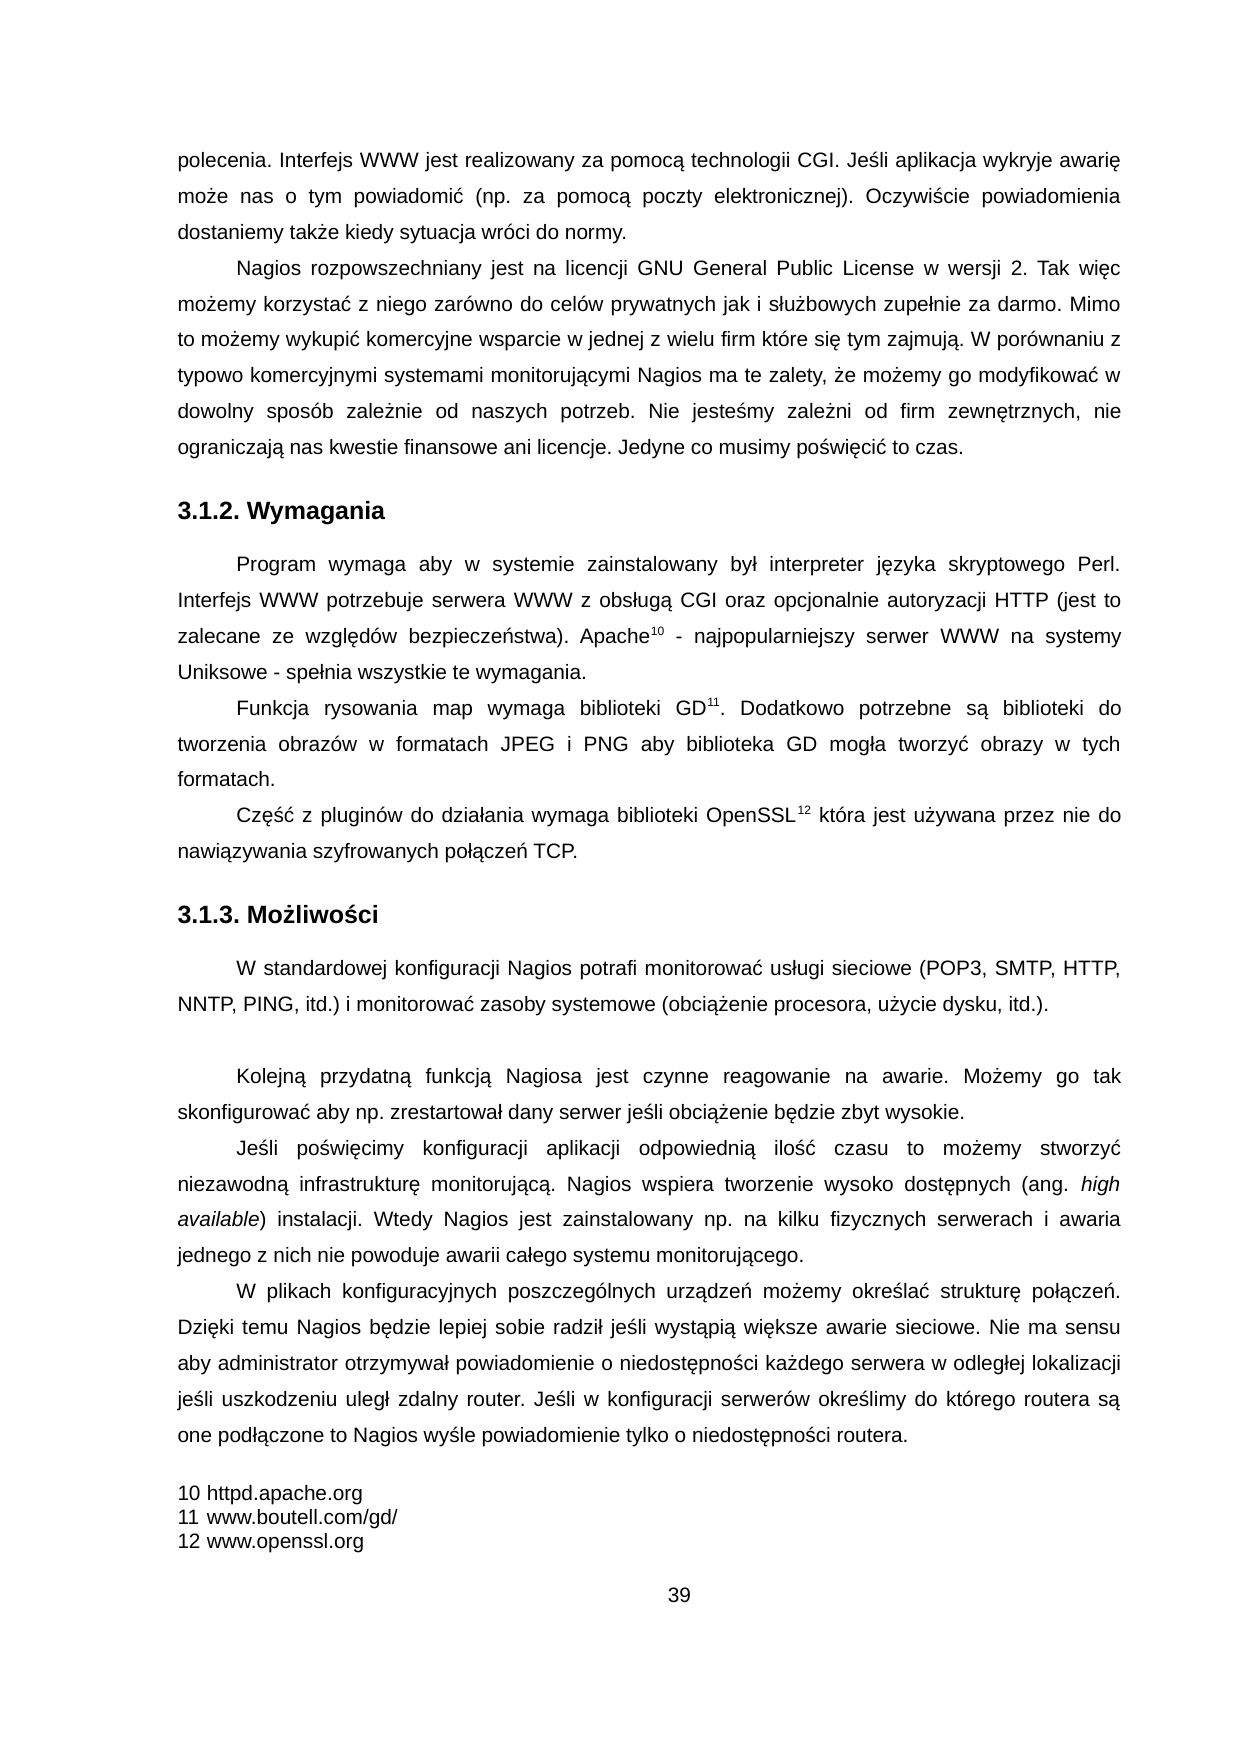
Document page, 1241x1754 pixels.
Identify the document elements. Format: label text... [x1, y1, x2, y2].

subtitle 3.1.3. Możliwości [177, 900, 1122, 929]
text Program wymaga aby w systemie zainstalowany był interpreter języka skryptowego Perl. Interfejs WWW potrzebuje serwera WWW z obsługą CGI oraz opcjonalnie autoryzacji HTTP (jest to zalecane ze względów bezpieczeństwa). Apache - najpopularniejszy serwer WWW na systemy Uniksowe - spełnia wszystkie te wymagania. [177, 552, 1122, 683]
text polecenia. Interfejs WWW jest realizowany za pomocą technologii CGI. Jeśli aplikacja wykryje awarię może nas o tym powiadomić (np. za pomocą poczty elektronicznej). Oczywiście powiadomienia dostaniemy także kiedy sytuacja wróci do normy. [177, 148, 1122, 243]
text Funkcja rysowania map wymaga biblioteki GD. Dodatkowo potrzebne są biblioteki do tworzenia obrazów w formatach JPEG i PNG aby biblioteka GD mogła tworzyć obrazy w tych formatach. [177, 695, 1122, 791]
text W standardowej konfiguracji Nagios potrafi monitorować usługi sieciowe (POP3, SMTP, HTTP, NNTP, PING, itd.) i monitorować zasoby systemowe (obciążenie procesora, użycie dysku, itd.). [177, 956, 1122, 1016]
text Część z pluginów do działania wymaga biblioteki OpenSSL która jest używana przez nie do nawiązywania szyfrowanych połączeń TCP. [177, 803, 1122, 863]
text Kolejną przydatną funkcją Nagiosa jest czynne reagowanie na awarie. Możemy go tak skonfigurować aby np. zrestartował dany serwer jeśli obciążenie będzie zbyt wysokie. [177, 1063, 1122, 1123]
text httpd.apache.org [177, 1481, 1122, 1505]
text W plikach konfiguracyjnych poszczególnych urządzeń możemy określać strukturę połączeń. Dzięki temu Nagios będzie lepiej sobie radził jeśli wystąpią większe awarie sieciowe. Nie ma sensu aby administrator otrzymywał powiadomienie o niedostępności każdego serwera w odległej lokalizacji jeśli uszkodzeniu uległ zdalny router. Jeśli w konfiguracji serwerów określimy do którego routera są one podłączone to Nagios wyśle powiadomienie tylko o niedostępności routera. [177, 1279, 1122, 1447]
text www.boutell.com/gd/ [177, 1505, 1122, 1529]
text www.openssl.org [177, 1529, 1122, 1553]
text Nagios rozpowszechniany jest na licencji GNU General Public License w wersji 2. Tak więc możemy korzystać z niego zarówno do celów prywatnych jak i służbowych zupełnie za darmo. Mimo to możemy wykupić komercyjne wsparcie w jednej z wielu firm które się tym zajmują. W porównaniu z typowo komercyjnymi systemami monitorującymi Nagios ma te zalety, że możemy go modyfikować w dowolny sposób zależnie od naszych potrzeb. Nie jesteśmy zależni od firm zewnętrznych, nie ograniczają nas kwestie finansowe ani licencje. Jedyne co musimy poświęcić to czas. [177, 255, 1122, 459]
text Jeśli poświęcimy konfiguracji aplikacji odpowiednią ilość czasu to możemy stworzyć niezawodną infrastrukturę monitorującą. Nagios wspiera tworzenie wysoko dostępnych (ang. high available) instalacji. Wtedy Nagios jest zainstalowany np. na kilku fizycznych serwerach i awaria jednego z nich nie powoduje awarii całego systemu monitorującego. [177, 1135, 1122, 1267]
subtitle 3.1.2. Wymagania [177, 496, 1122, 525]
